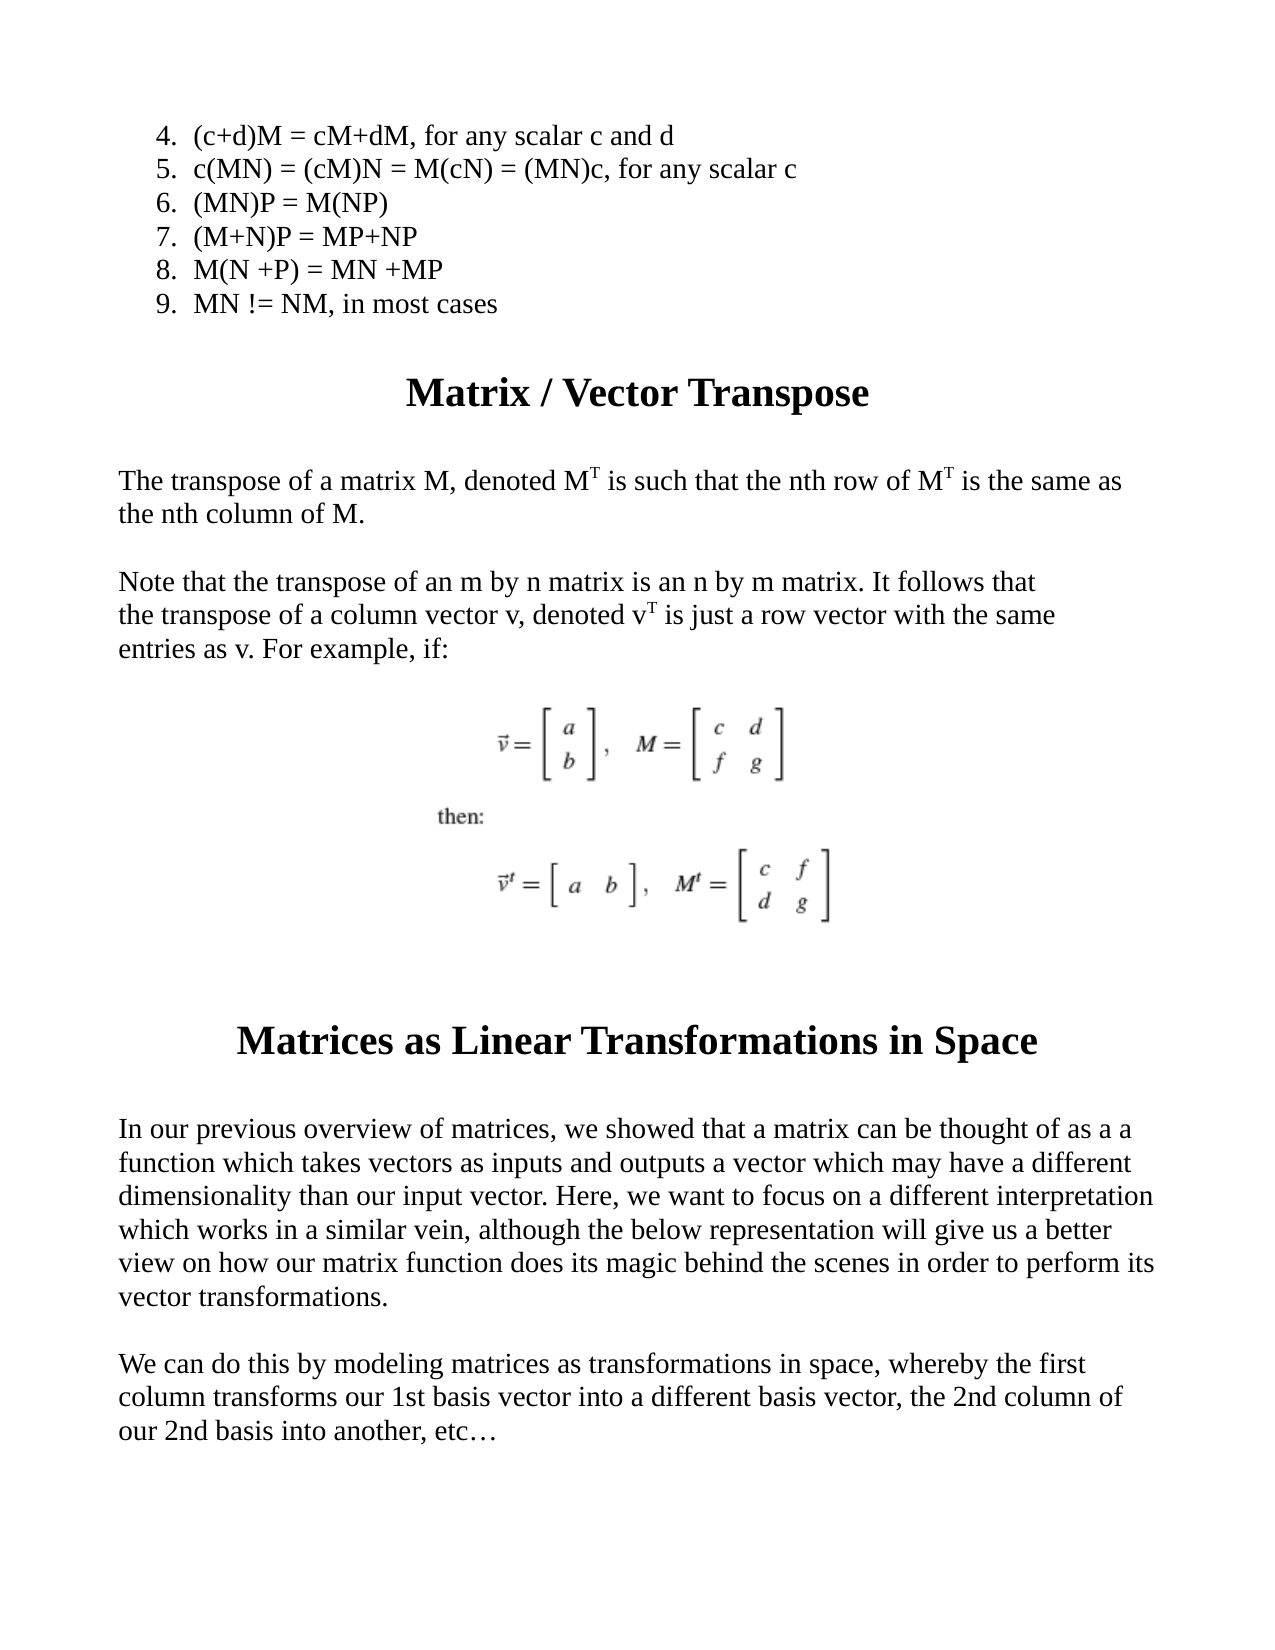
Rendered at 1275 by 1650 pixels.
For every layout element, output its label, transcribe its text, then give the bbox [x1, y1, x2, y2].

text the transpose of a column vector v, denoted vT is just a row vector with the same [118, 597, 1157, 631]
text In our previous overview of matrices, we showed that a matrix can be thought of as a a function which takes vectors as inputs and outputs a vector which may have a different dimensionality than our input vector. Here, we want to focus on a different interpretation which works in a similar vein, although the below representation will give us a better view on how our matrix function does its magic behind the scenes in order to perform its vector transformations. [118, 1111, 1157, 1312]
list c(MN) = (cM)N = M(cN) = (MN)c, for any scalar c [156, 152, 1157, 185]
list (MN)P = M(NP) [156, 185, 1157, 219]
text Matrix / Vector Transpose [118, 367, 1157, 415]
list (c+d)M = cM+dM, for any scalar c and d [156, 118, 1157, 152]
list M(N +P) = MN +MP [156, 252, 1157, 286]
list MN != NM, in most cases [156, 286, 1157, 319]
text Matrices as Linear Transformations in Space [118, 1015, 1157, 1063]
text entries as v. For example, if: [118, 631, 1157, 664]
text Note that the transpose of an m by n matrix is an n by m matrix. It follows that [118, 564, 1157, 597]
picture [430, 697, 845, 934]
text We can do this by modeling matrices as transformations in space, whereby the first column transforms our 1st basis vector into a different basis vector, the 2nd column of our 2nd basis into another, etc… [118, 1346, 1157, 1447]
list (M+N)P = MP+NP [156, 219, 1157, 252]
text The transpose of a matrix M, denoted MT is such that the nth row of MT is the same as the nth column of M. [118, 463, 1157, 530]
